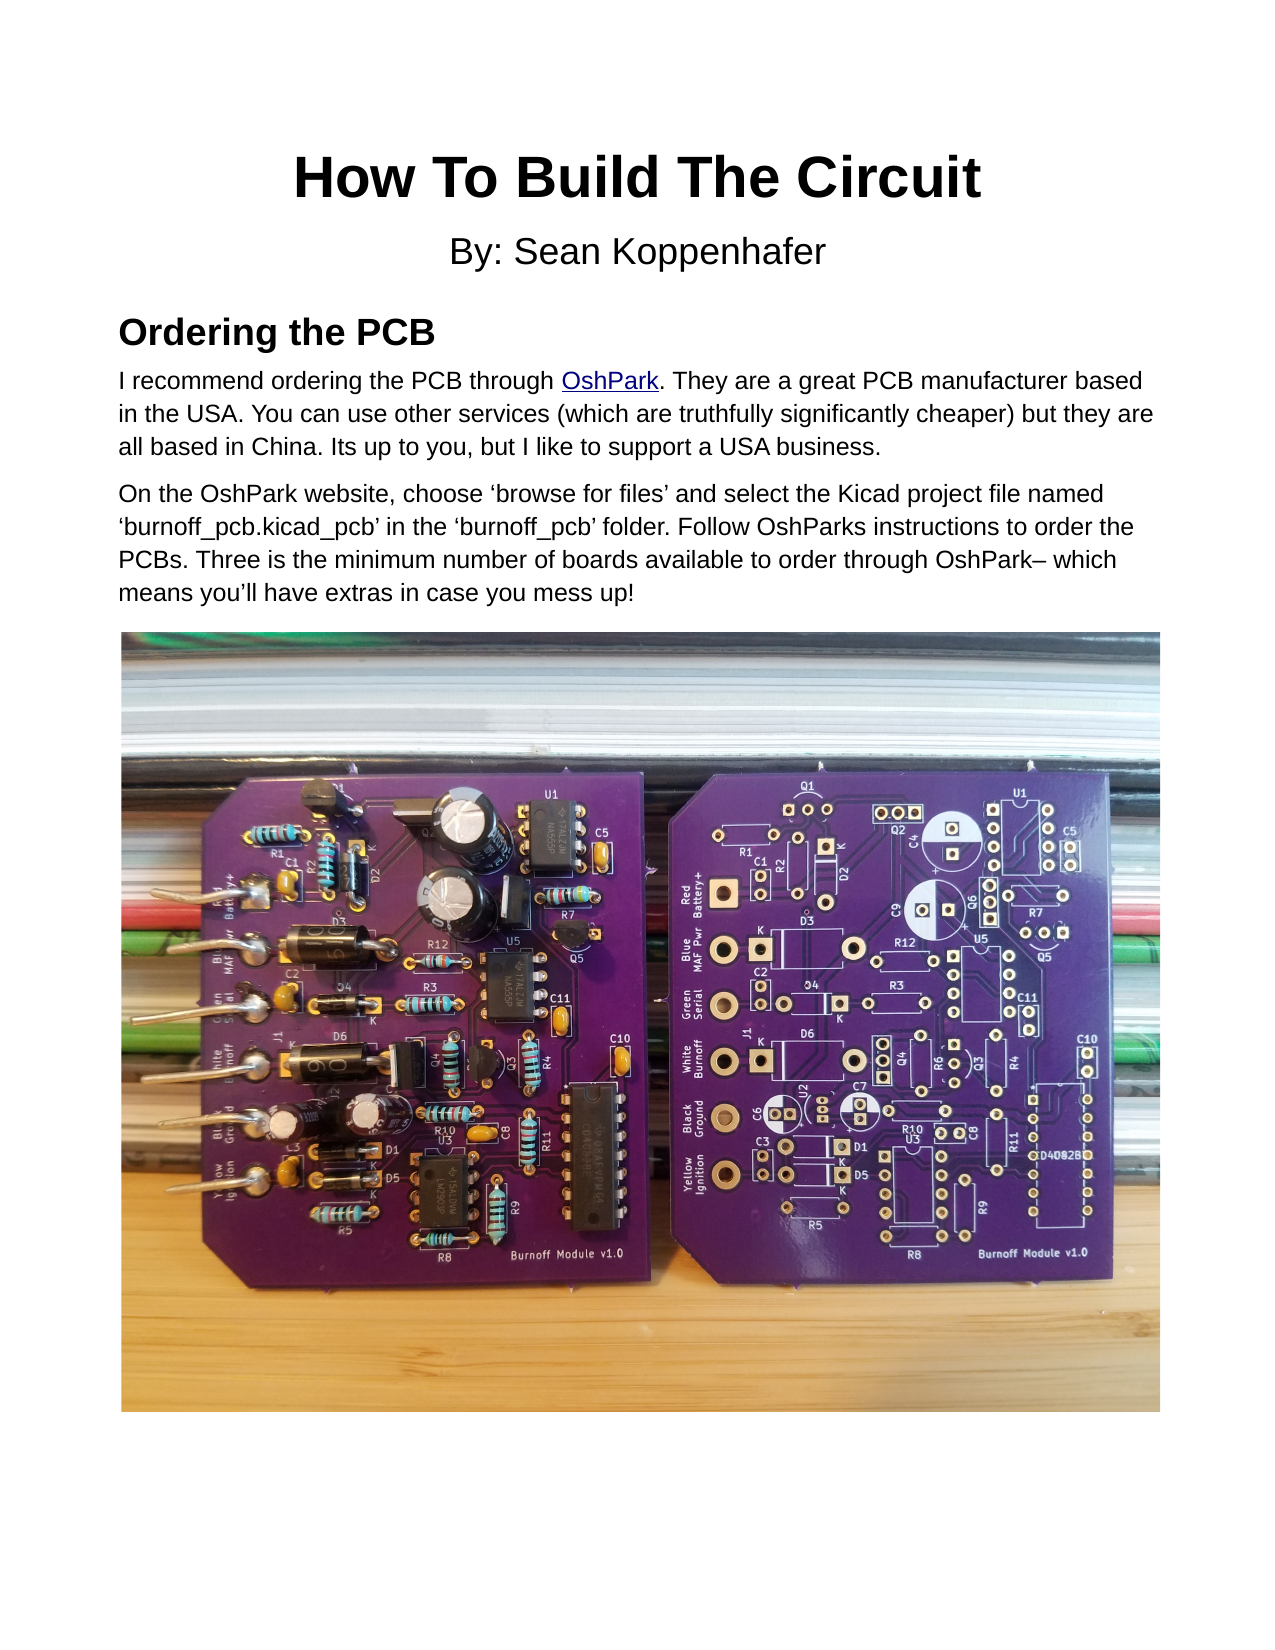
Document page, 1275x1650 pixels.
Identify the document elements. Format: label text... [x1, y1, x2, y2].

picture [121, 632, 1161, 1412]
text On the OshPark website, choose ‘browse for files’ and select the Kicad project file named ‘burnoff_pcb.kicad_pcb’ in the ‘burnoff_pcb’ folder. Follow OshParks instructions to order the PCBs. Three is the minimum number of boards available to order through OshPark– which means you’ll have extras in case you mess up! [118, 479, 1157, 607]
title How To Build The Circuit [118, 143, 1157, 210]
subtitle Ordering the PCB [118, 309, 1157, 353]
text I recommend ordering the PCB through OshPark. They are a great PCB manufacturer based in the USA. You can use other services (which are truthfully significantly cheaper) but they are all based in China. Its up to you, but I like to support a USA business. [118, 366, 1157, 461]
subtitle By: Sean Koppenhafer [118, 229, 1157, 272]
